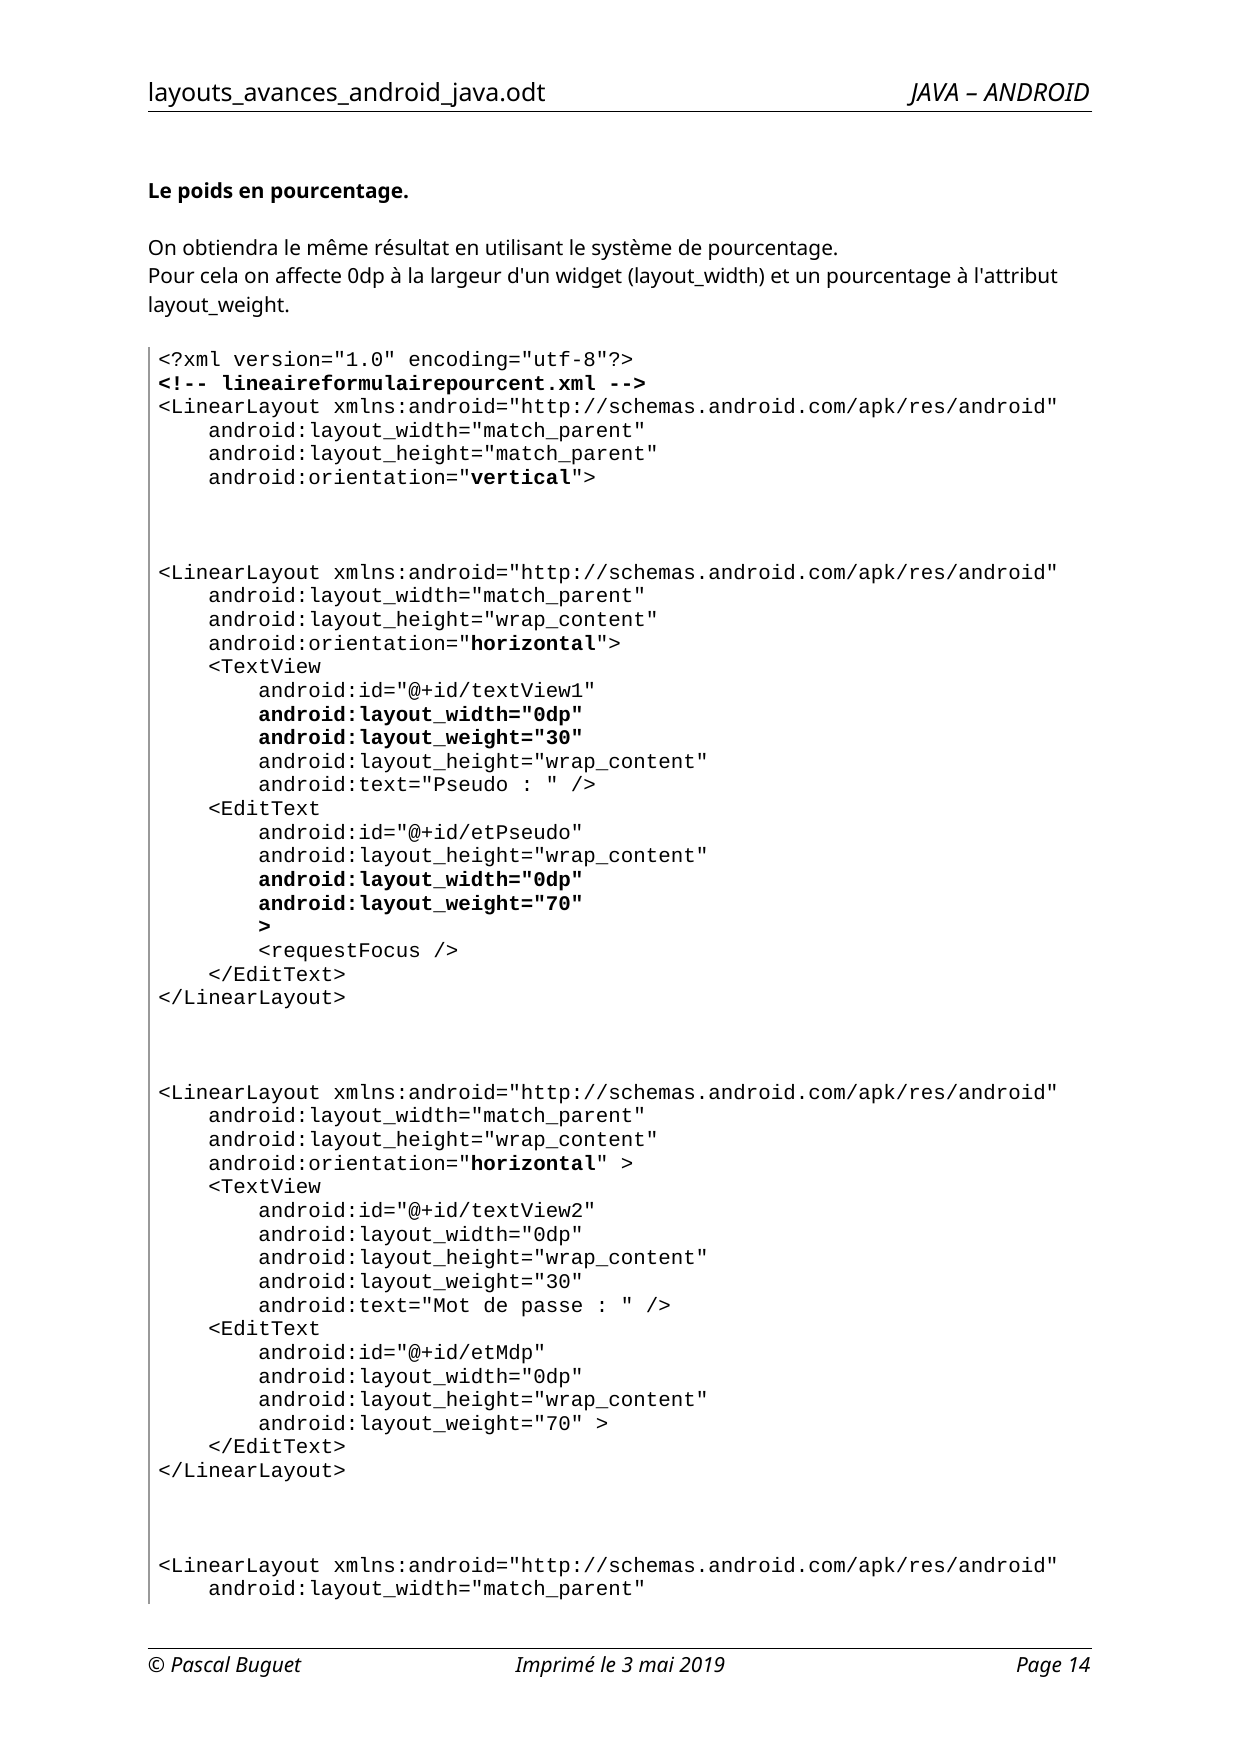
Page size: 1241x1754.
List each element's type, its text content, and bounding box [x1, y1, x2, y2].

text android:layout_weight="70" > [150, 1413, 1092, 1437]
text android:orientation="vertical"> [150, 467, 1092, 491]
text android:layout_weight="30" [150, 1271, 1092, 1295]
text android:layout_height="wrap_content" [150, 1389, 1092, 1413]
text android:layout_width="0dp" [150, 703, 1092, 727]
text <!-- lineaireformulairepourcent.xml --> [150, 372, 1092, 396]
text android:layout_height="wrap_content" [150, 1129, 1092, 1153]
text android:layout_height="wrap_content" [150, 1247, 1092, 1271]
text <requestFocus /> [150, 940, 1092, 964]
text <EditText [150, 1318, 1092, 1342]
text <LinearLayout xmlns:android="http://schemas.android.com/apk/res/android" [150, 562, 1092, 585]
text </EditText> [150, 964, 1092, 987]
text <LinearLayout xmlns:android="http://schemas.android.com/apk/res/android" [150, 396, 1092, 420]
text android:layout_width="0dp" [150, 1366, 1092, 1389]
text android:layout_width="match_parent" [150, 585, 1092, 609]
text android:layout_width="0dp" [150, 869, 1092, 893]
text <EditText [150, 798, 1092, 822]
text android:layout_width="match_parent" [150, 420, 1092, 443]
text </LinearLayout> [150, 1460, 1092, 1484]
text android:layout_width="match_parent" [150, 1106, 1092, 1129]
text android:layout_height="wrap_content" [150, 609, 1092, 633]
text <LinearLayout xmlns:android="http://schemas.android.com/apk/res/android" [150, 1082, 1092, 1106]
text android:id="@+id/textView2" [150, 1200, 1092, 1224]
text <TextView [150, 1176, 1092, 1200]
text android:layout_height="wrap_content" [150, 845, 1092, 869]
text android:layout_height="wrap_content" [150, 751, 1092, 774]
text <LinearLayout xmlns:android="http://schemas.android.com/apk/res/android" [150, 1555, 1092, 1578]
text android:layout_weight="30" [150, 727, 1092, 751]
text android:layout_width="match_parent" [150, 1578, 1092, 1604]
text </LinearLayout> [150, 987, 1092, 1011]
text android:text="Mot de passe : " /> [150, 1295, 1092, 1318]
text </EditText> [150, 1437, 1092, 1460]
text <?xml version="1.0" encoding="utf-8"?> [150, 347, 1092, 372]
text On obtiendra le même résultat en utilisant le système de pourcentage. [148, 233, 1092, 261]
text android:id="@+id/etMdp" [150, 1342, 1092, 1366]
text android:id="@+id/textView1" [150, 680, 1092, 703]
text <TextView [150, 656, 1092, 680]
text android:layout_weight="70" [150, 893, 1092, 916]
text android:text="Pseudo : " /> [150, 774, 1092, 798]
text android:layout_height="match_parent" [150, 443, 1092, 467]
text > [150, 916, 1092, 940]
text android:orientation="horizontal" > [150, 1153, 1092, 1176]
text android:id="@+id/etPseudo" [150, 822, 1092, 845]
text Le poids en pourcentage. [148, 176, 1092, 204]
text android:orientation="horizontal"> [150, 633, 1092, 656]
text android:layout_width="0dp" [150, 1224, 1092, 1247]
text Pour cela on affecte 0dp à la largeur d'un widget (layout_width) et un pourcentage à l'attribut layout_weight. [148, 261, 1092, 318]
